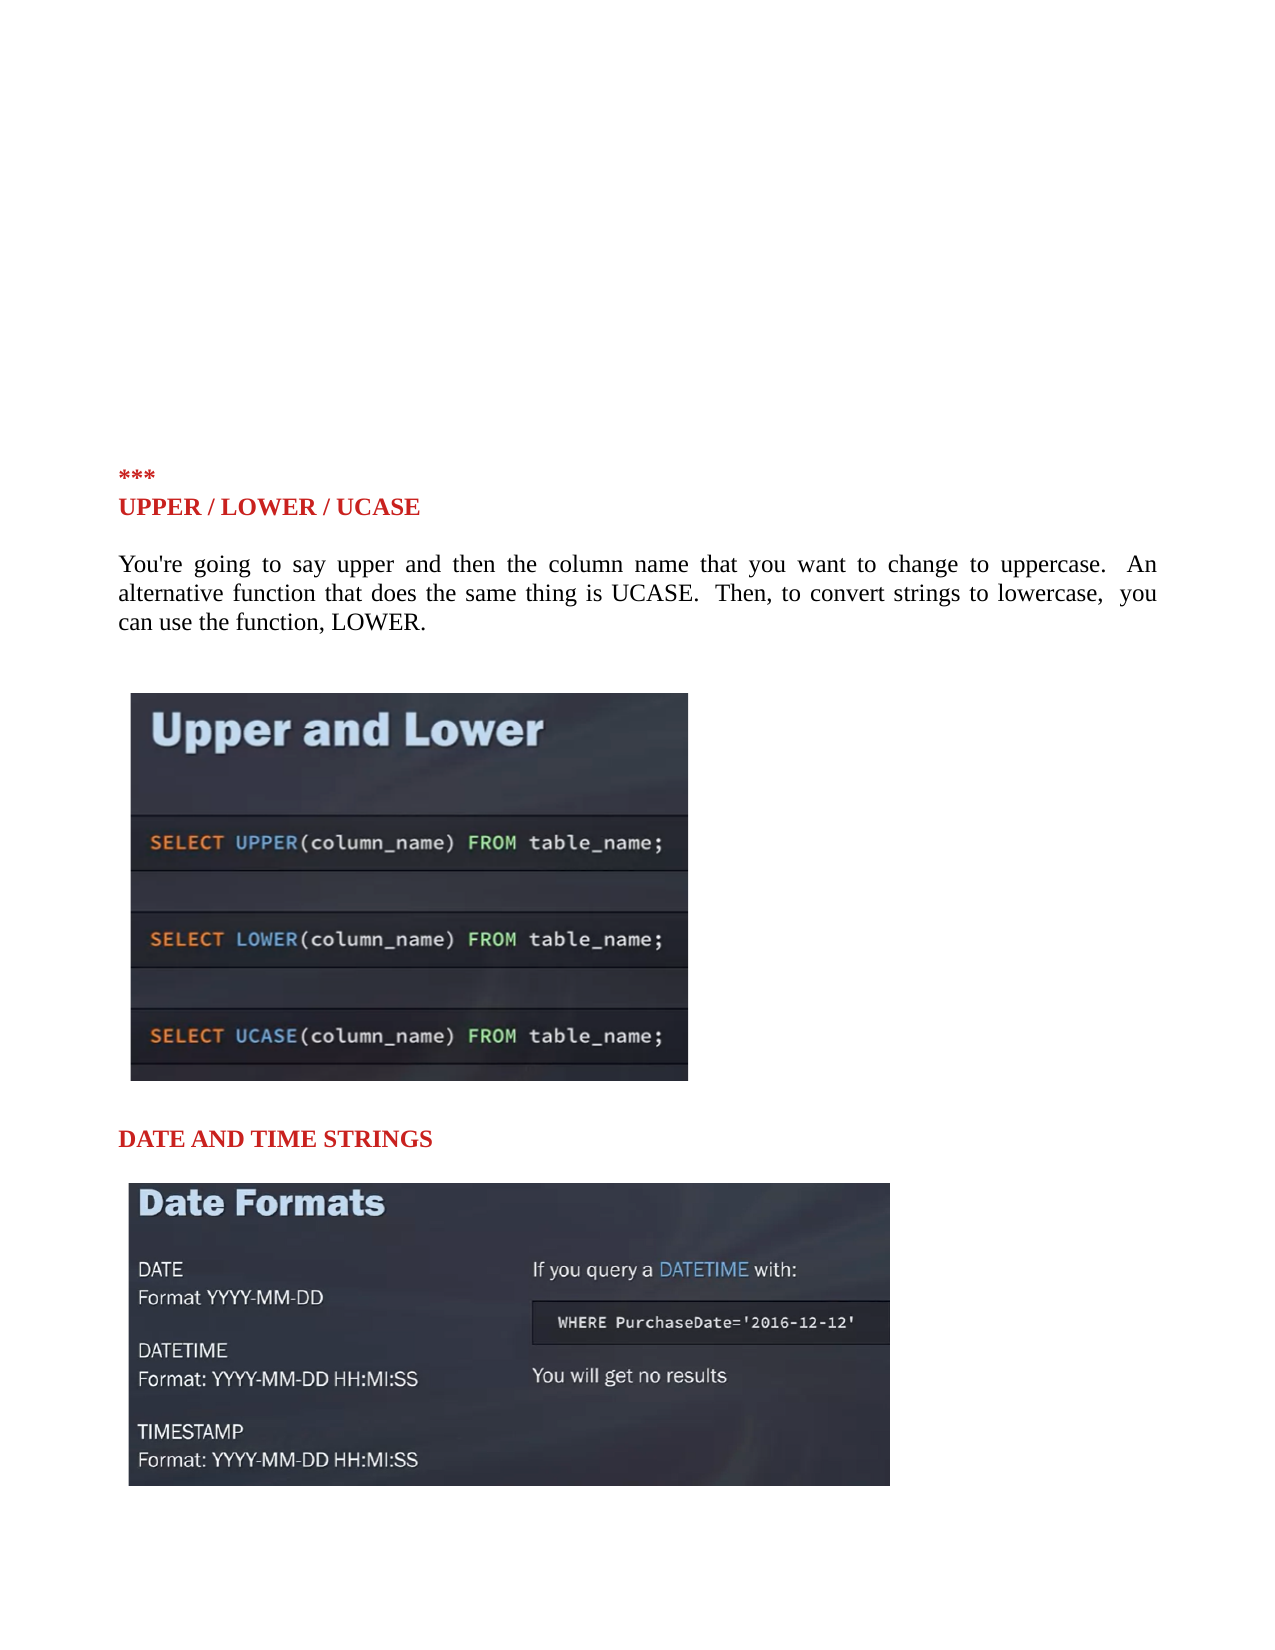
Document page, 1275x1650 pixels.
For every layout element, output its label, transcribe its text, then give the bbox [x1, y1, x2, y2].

picture [128, 1183, 890, 1486]
picture [130, 693, 689, 1081]
text UPPER / LOWER / UCASE [118, 492, 1157, 521]
text DATE AND TIME STRINGS [118, 1124, 1157, 1153]
text *** [118, 463, 1157, 492]
text You're going to say upper and then the column name that you want to change to uppercase. An alternative function that does the same thing is UCASE. Then, to convert strings to lowercase, you can use the function, LOWER. [118, 549, 1157, 636]
